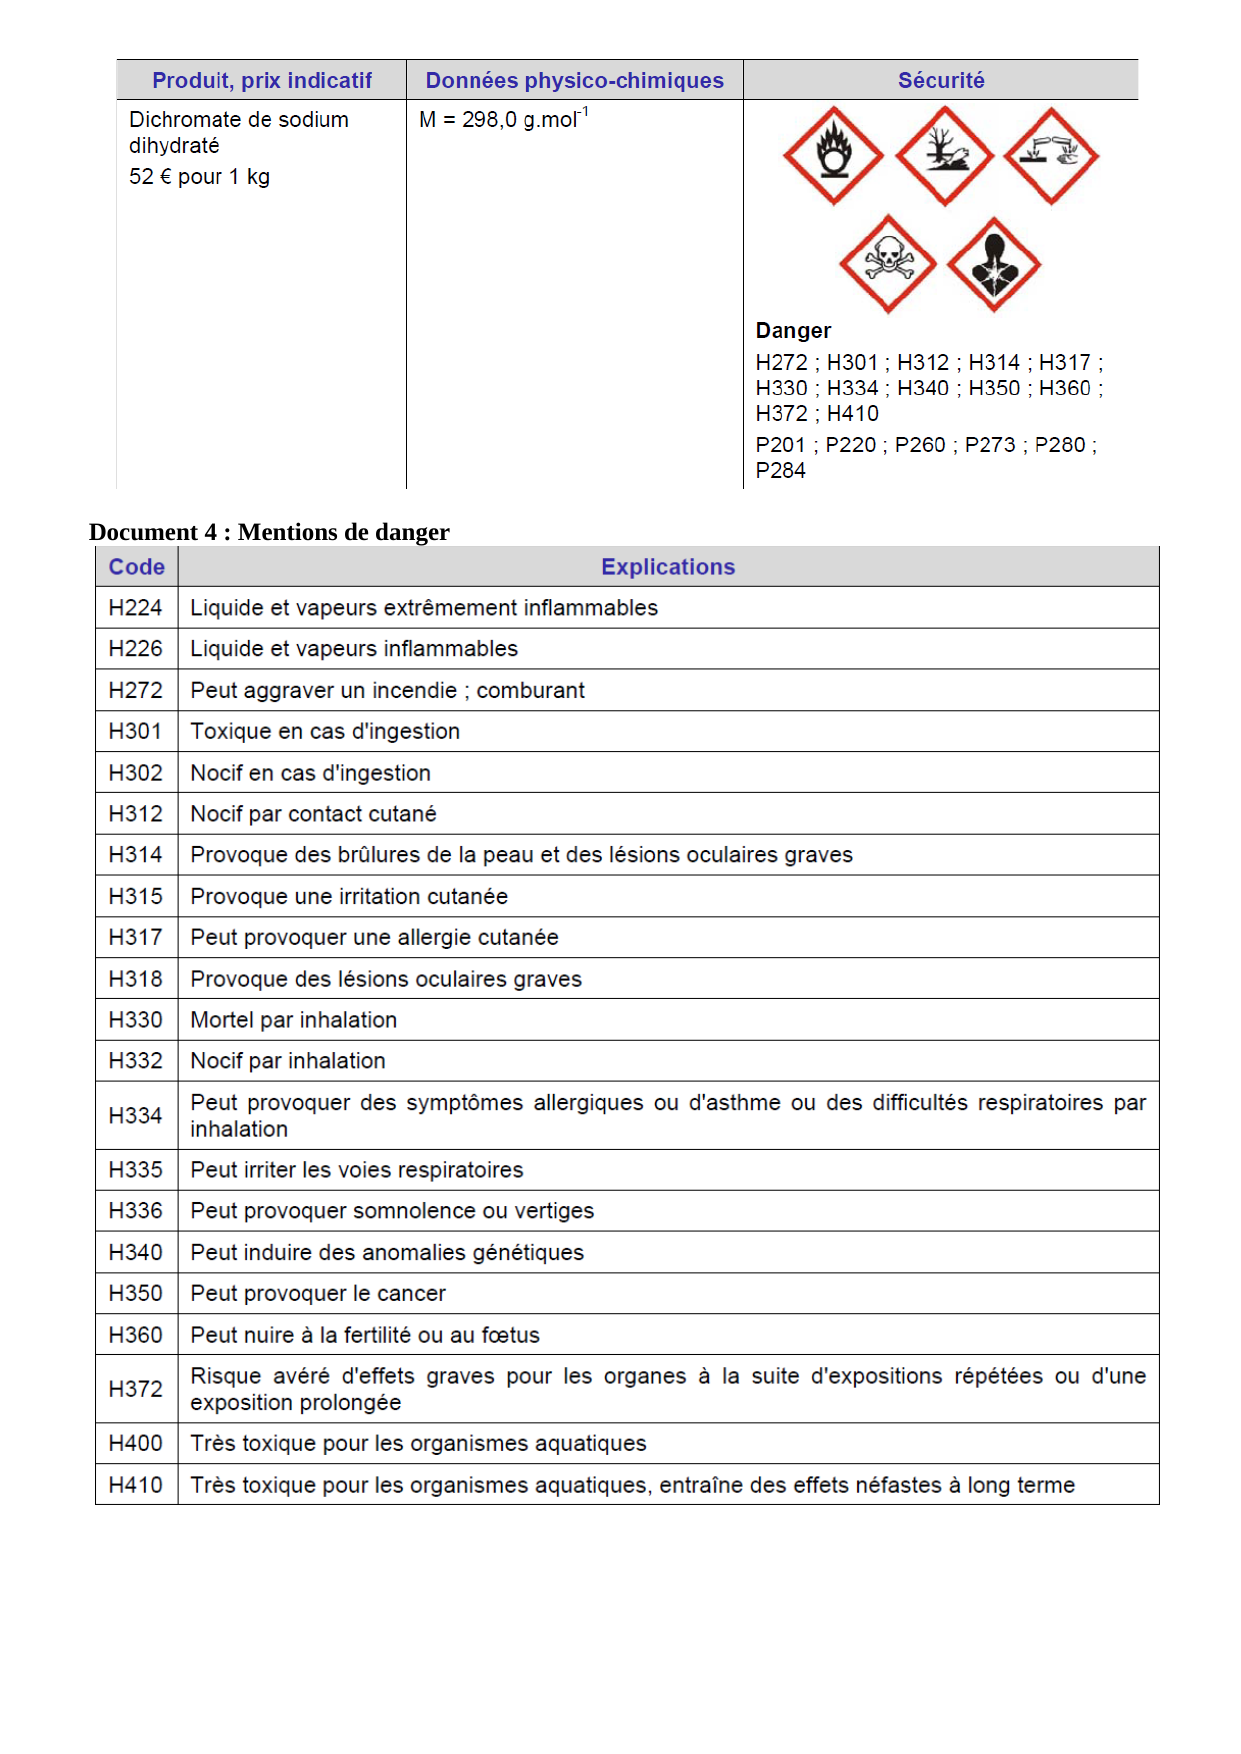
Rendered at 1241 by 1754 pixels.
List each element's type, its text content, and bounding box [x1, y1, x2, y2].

text Document 4 : Mentions de danger [88, 517, 1166, 546]
